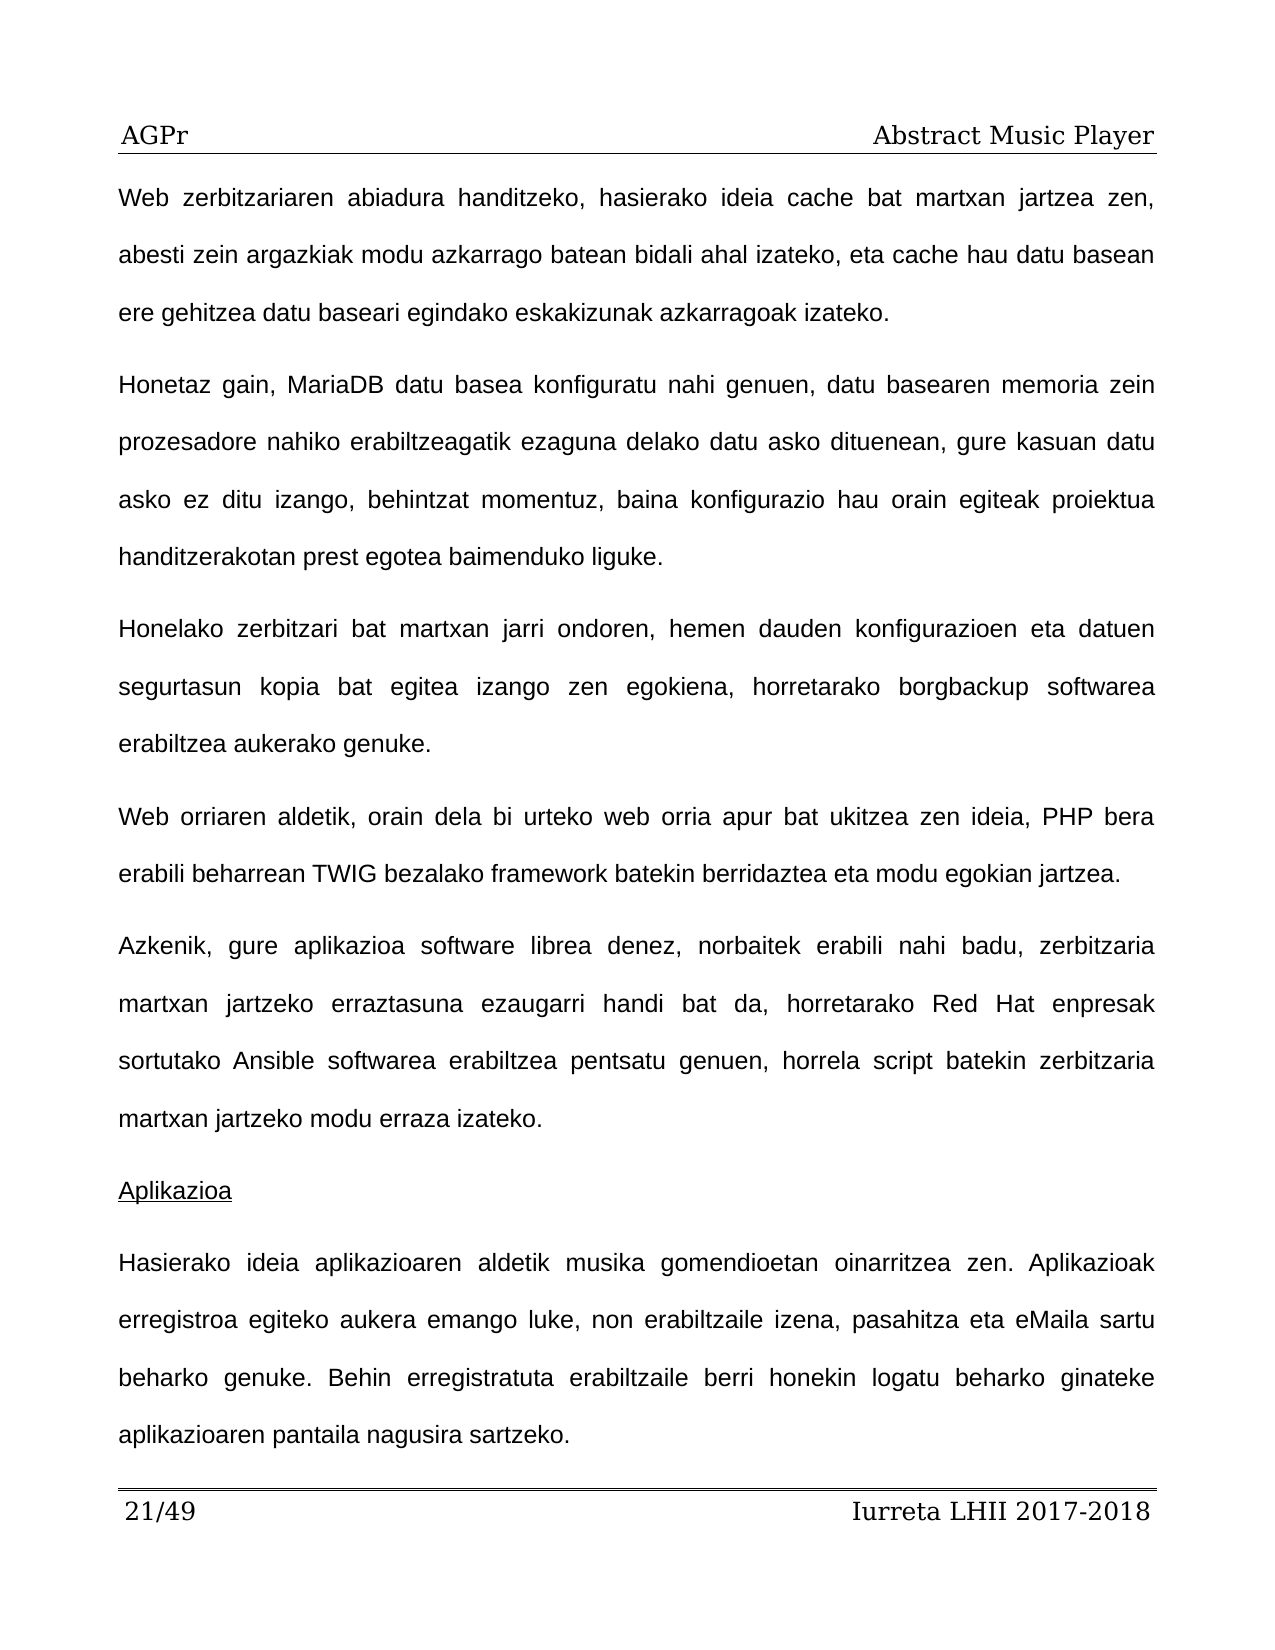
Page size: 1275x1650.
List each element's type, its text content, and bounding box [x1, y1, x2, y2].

text Web zerbitzariaren abiadura handitzeko, hasierako ideia cache bat martxan jartzea zen, abesti zein argazkiak modu azkarrago batean bidali ahal izateko, eta cache hau datu basean ere gehitzea datu baseari egindako eskakizunak azkarragoak izateko. [118, 183, 1157, 326]
text Aplikazioa [118, 1176, 1157, 1204]
text Honetaz gain, MariaDB datu basea konfiguratu nahi genuen, datu basearen memoria zein prozesadore nahiko erabiltzeagatik ezaguna delako datu asko dituenean, gure kasuan datu asko ez ditu izango, behintzat momentuz, baina konfigurazio hau orain egiteak proiektua handitzerakotan prest egotea baimenduko liguke. [118, 370, 1157, 571]
text Web orriaren aldetik, orain dela bi urteko web orria apur bat ukitzea zen ideia, PHP bera erabili beharrean TWIG bezalako framework batekin berridaztea eta modu egokian jartzea. [118, 801, 1157, 888]
text Hasierako ideia aplikazioaren aldetik musika gomendioetan oinarritzea zen. Aplikazioak erregistroa egiteko aukera emango luke, non erabiltzaile izena, pasahitza eta eMaila sartu beharko genuke. Behin erregistratuta erabiltzaile berri honekin logatu beharko ginateke aplikazioaren pantaila nagusira sartzeko. [118, 1248, 1157, 1449]
text Honelako zerbitzari bat martxan jarri ondoren, hemen dauden konfigurazioen eta datuen segurtasun kopia bat egitea izango zen egokiena, horretarako borgbackup softwarea erabiltzea aukerako genuke. [118, 614, 1157, 758]
text Azkenik, gure aplikazioa software librea denez, norbaitek erabili nahi badu, zerbitzaria martxan jartzeko erraztasuna ezaugarri handi bat da, horretarako Red Hat enpresak sortutako Ansible softwarea erabiltzea pentsatu genuen, horrela script batekin zerbitzaria martxan jartzeko modu erraza izateko. [118, 931, 1157, 1132]
